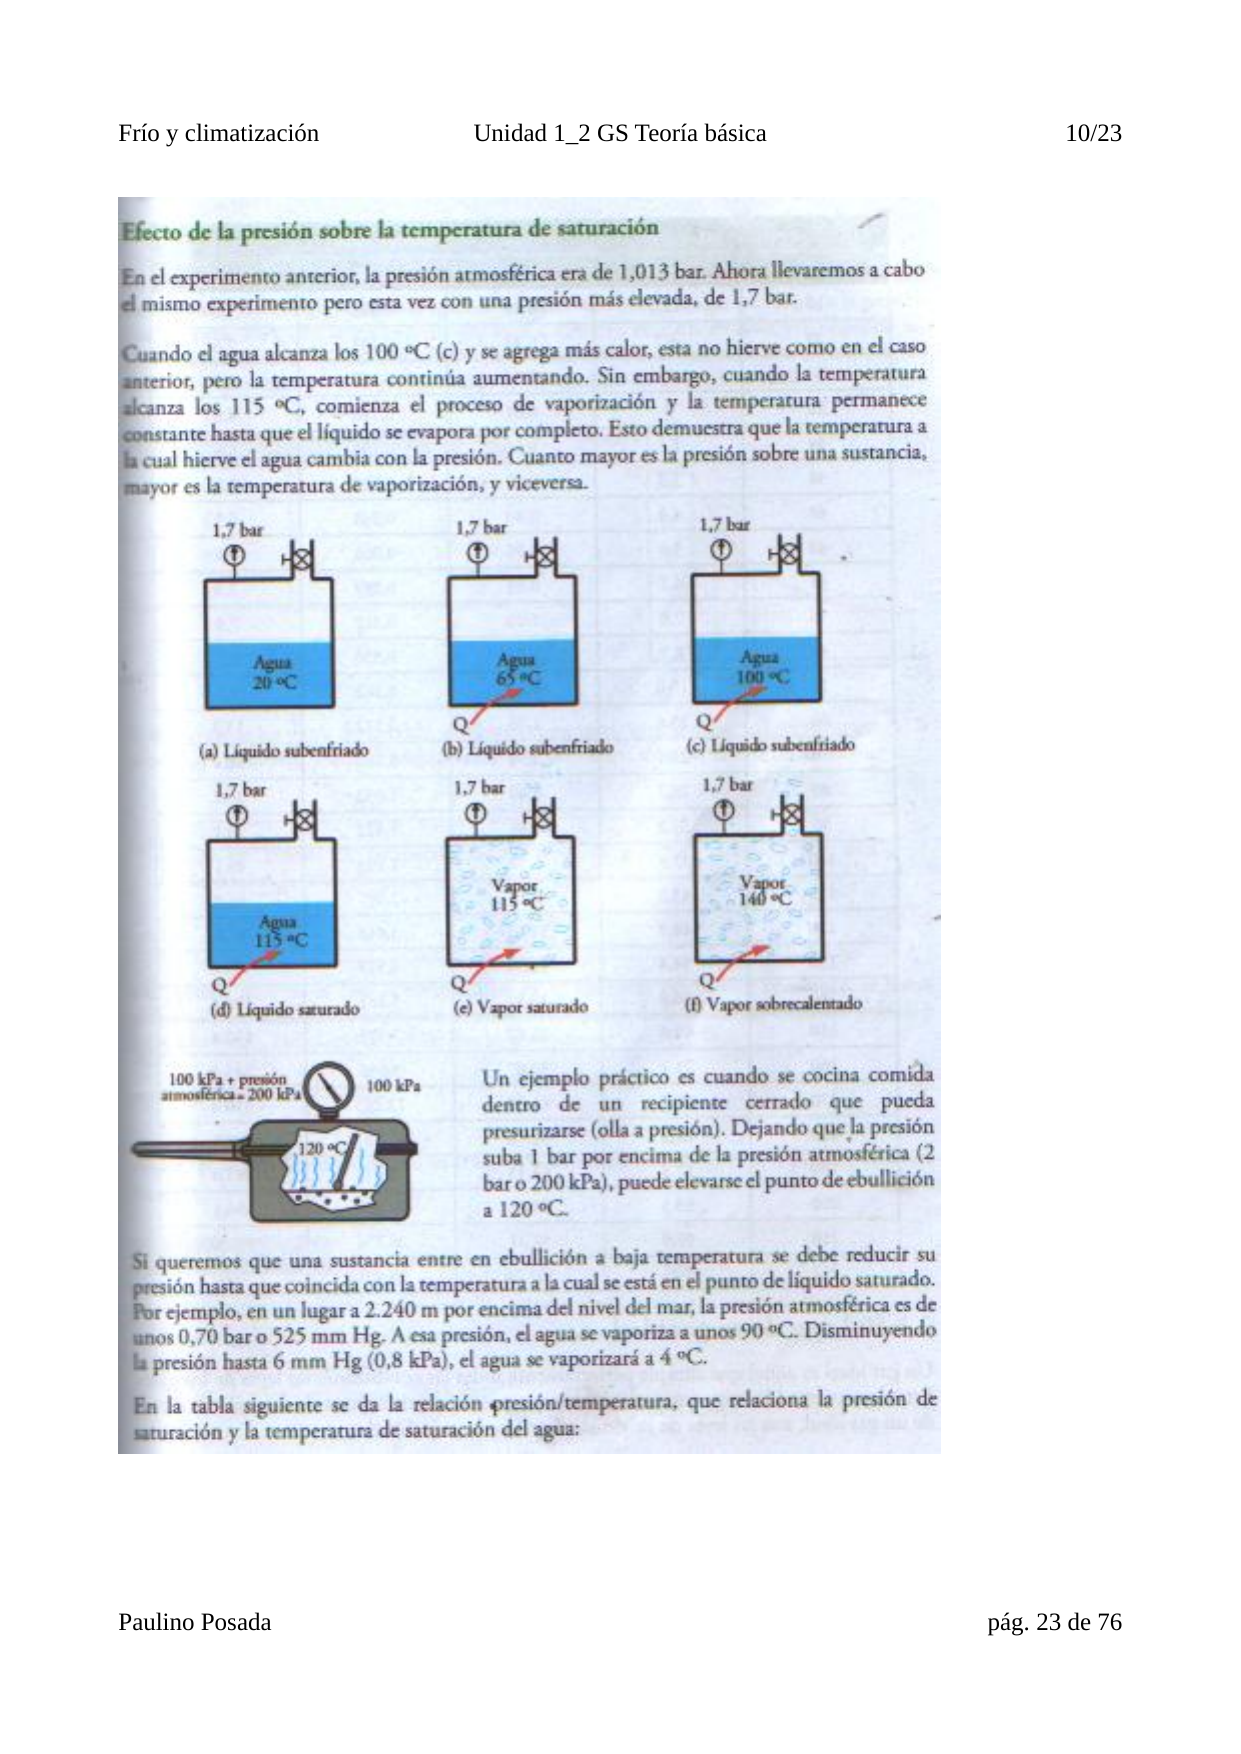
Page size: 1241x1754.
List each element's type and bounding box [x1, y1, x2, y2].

picture [118, 197, 941, 1454]
